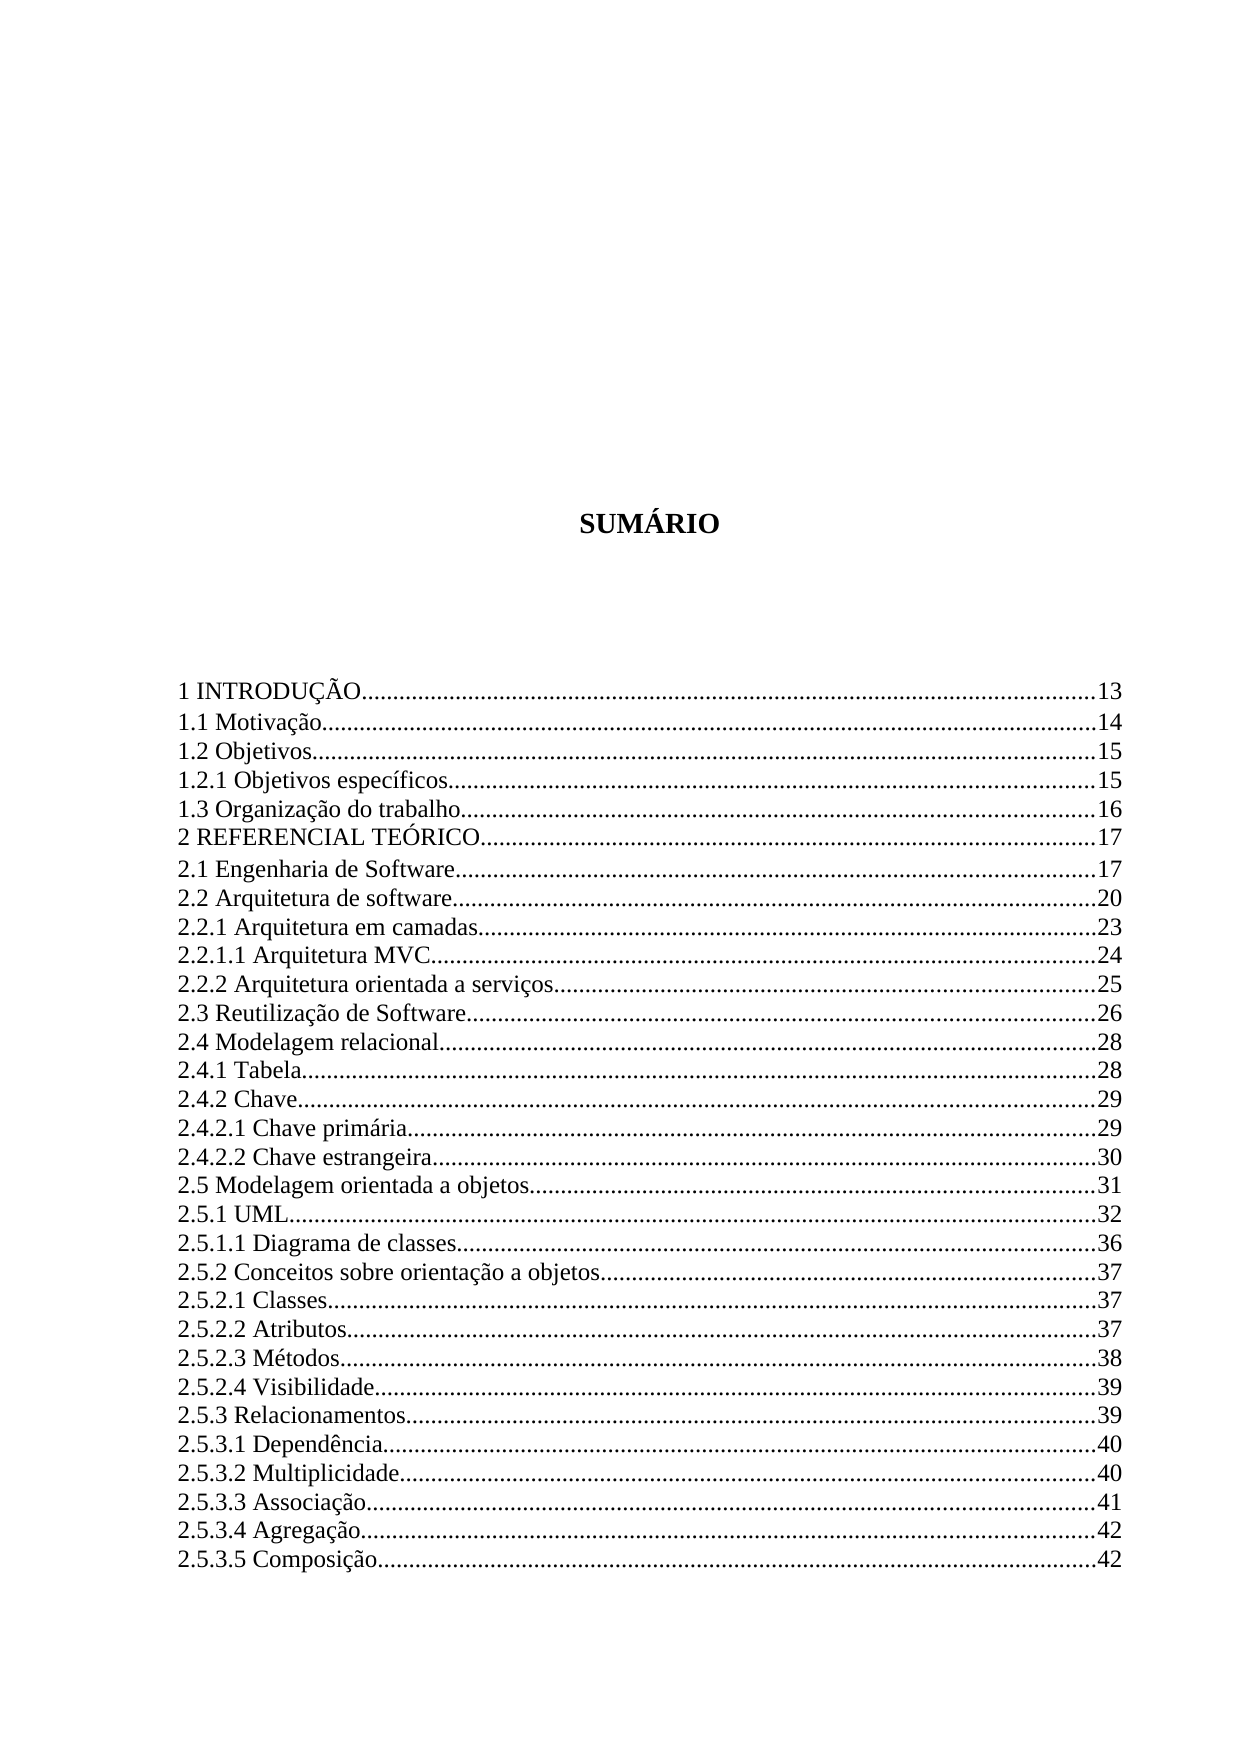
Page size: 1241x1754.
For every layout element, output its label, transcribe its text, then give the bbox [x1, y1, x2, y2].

text 2.5.1 UML 32 [177, 1199, 1122, 1228]
text 2.3 Reutilização de Software 26 [177, 998, 1122, 1027]
text 2.2.1 Arquitetura em camadas 23 [177, 912, 1122, 940]
text 2.4.2 Chave 29 [177, 1084, 1122, 1113]
text 1.2 Objetivos 15 [177, 736, 1122, 765]
text 2.5.3.2 Multiplicidade 40 [177, 1458, 1122, 1487]
text 2.5.1.1 Diagrama de classes 36 [177, 1228, 1122, 1257]
text 2.5.3.3 Associação 41 [177, 1487, 1122, 1515]
text 2.5.3.5 Composição 42 [177, 1544, 1122, 1573]
text 1.1 Motivação 14 [177, 707, 1122, 736]
text 2 REFERENCIAL TEÓRICO 17 [177, 822, 1122, 851]
text 2.5.2.4 Visibilidade 39 [177, 1372, 1122, 1400]
text 2.5.2 Conceitos sobre orientação a objetos 37 [177, 1257, 1122, 1285]
text 2.2.1.1 Arquitetura MVC 24 [177, 940, 1122, 969]
text 2.5 Modelagem orientada a objetos 31 [177, 1170, 1122, 1199]
text 2.5.3.1 Dependência 40 [177, 1429, 1122, 1458]
text 2.4 Modelagem relacional 28 [177, 1027, 1122, 1055]
text 2.2.2 Arquitetura orientada a serviços 25 [177, 969, 1122, 998]
text 1.3 Organização do trabalho 16 [177, 794, 1122, 822]
text 2.2 Arquitetura de software 20 [177, 883, 1122, 912]
text 2.5.2.2 Atributos 37 [177, 1314, 1122, 1343]
text 2.5.3 Relacionamentos 39 [177, 1400, 1122, 1429]
text 2.4.2.1 Chave primária 29 [177, 1113, 1122, 1142]
text SUMÁRIO [177, 506, 1122, 540]
text 2.4.2.2 Chave estrangeira 30 [177, 1142, 1122, 1170]
text 2.1 Engenharia de Software 17 [177, 854, 1122, 883]
text 1.2.1 Objetivos específicos 15 [177, 765, 1122, 794]
text 2.5.2.1 Classes 37 [177, 1285, 1122, 1314]
text 2.4.1 Tabela 28 [177, 1055, 1122, 1084]
text 2.5.3.4 Agregação 42 [177, 1515, 1122, 1544]
text 1 Introdução 13 [177, 676, 1122, 704]
text 2.5.2.3 Métodos 38 [177, 1343, 1122, 1372]
